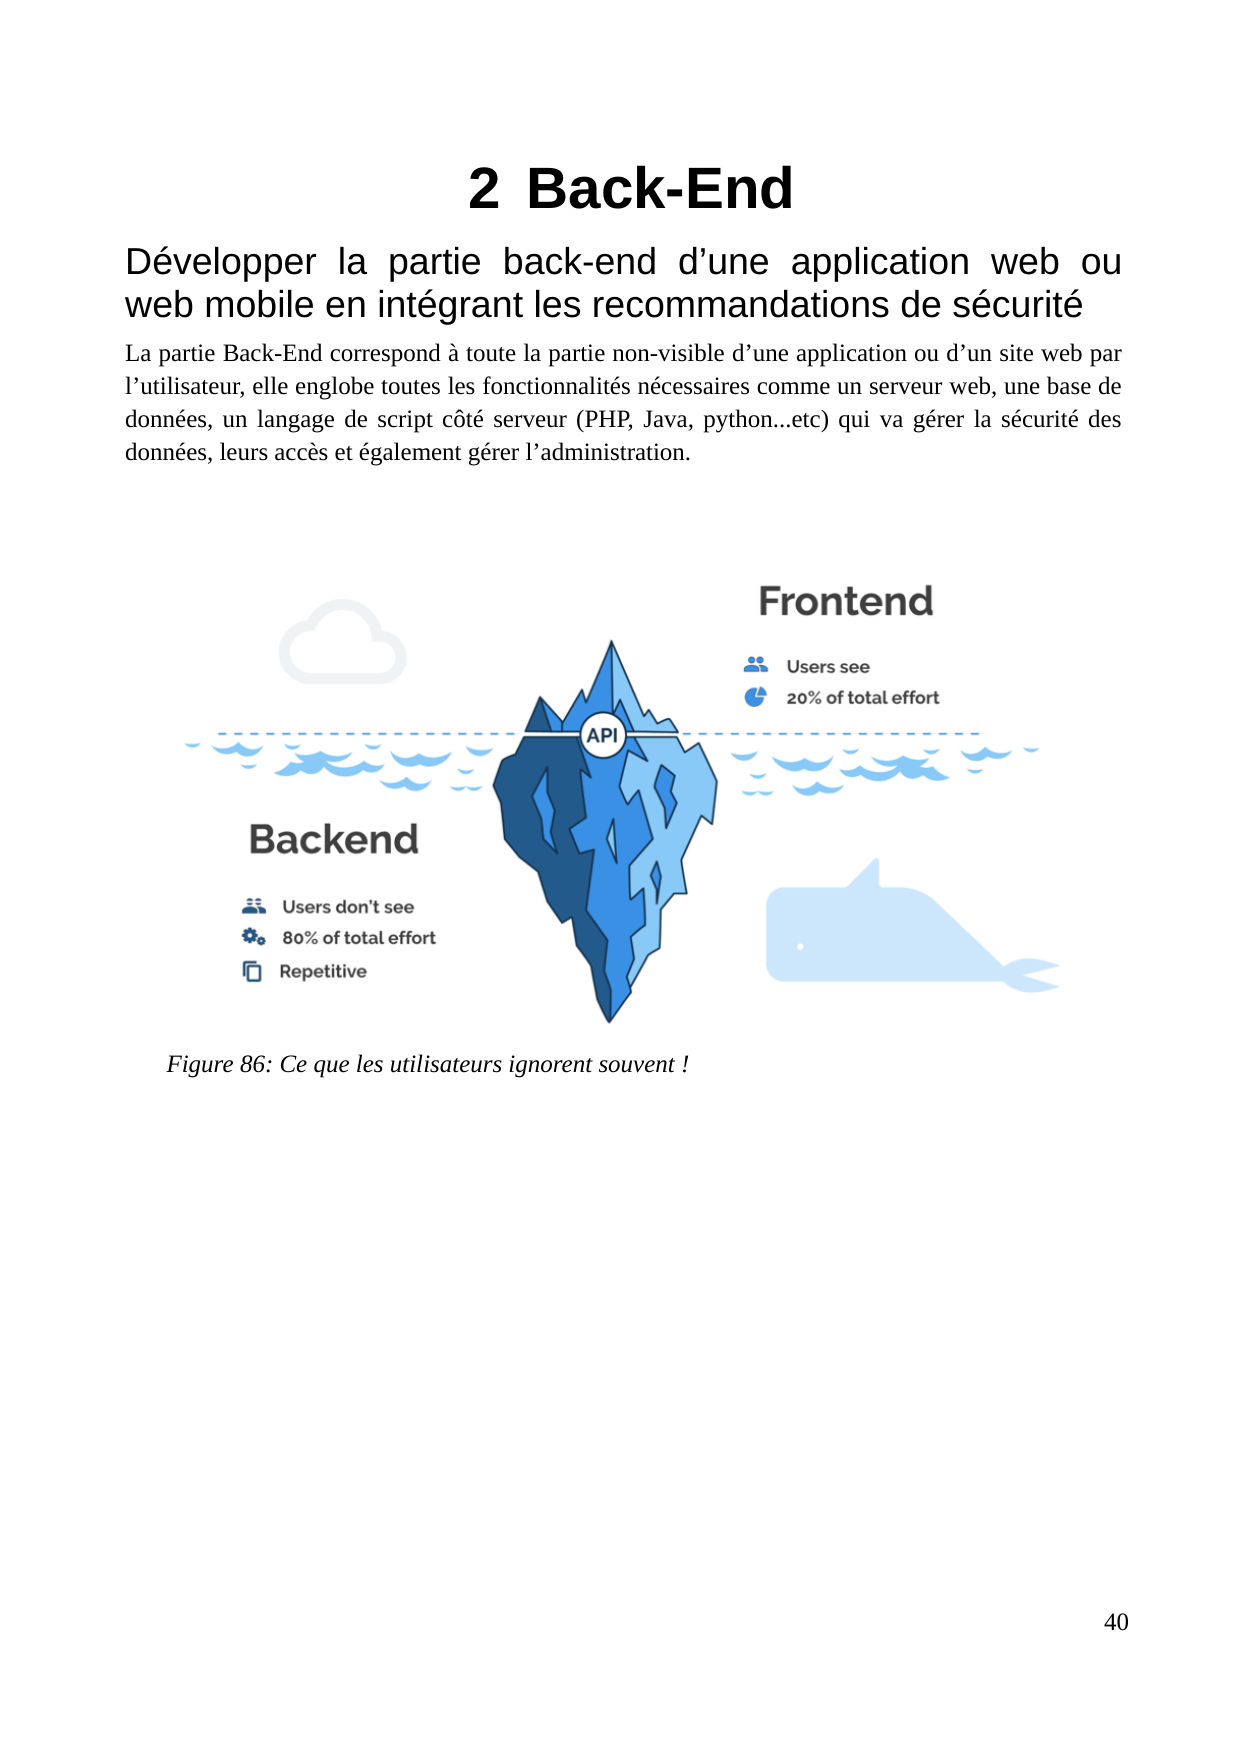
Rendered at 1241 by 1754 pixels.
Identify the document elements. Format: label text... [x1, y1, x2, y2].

subtitle Back-End [125, 153, 1123, 221]
text La partie Back-End correspond à toute la partie non-visible d’une application ou d’un site web par l’utilisateur, elle englobe toutes les fonctionnalités nécessaires comme un serveur web, une base de données, un langage de script côté serveur (PHP, Java, python...etc) qui va gérer la sécurité des données, leurs accès et également gérer l’administration. [125, 338, 1123, 466]
subtitle Développer la partie back-end d’une application web ou web mobile en intégrant les recommandations de sécurité [125, 239, 1123, 326]
picture [166, 551, 1082, 1049]
text Figure 86: Ce que les utilisateurs ignorent souvent ! [166, 1049, 1082, 1078]
